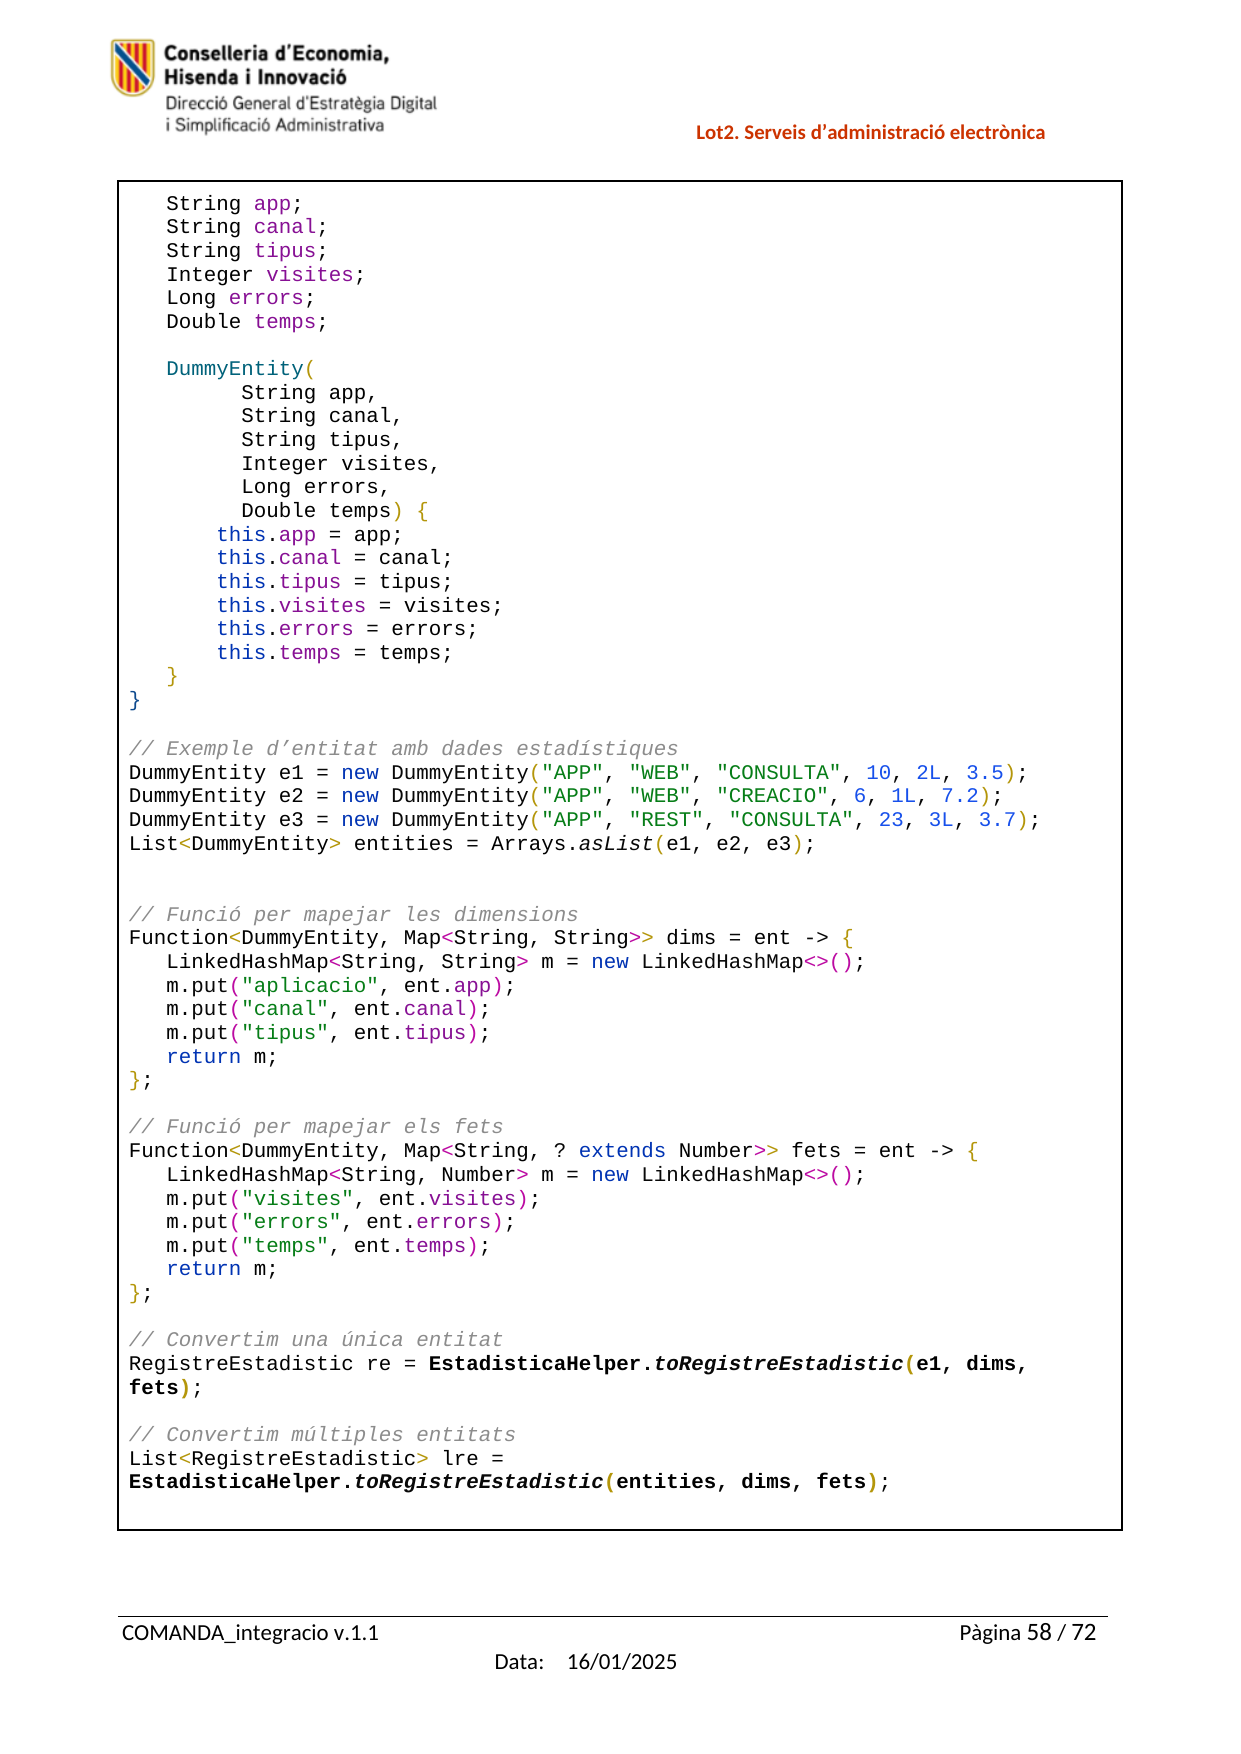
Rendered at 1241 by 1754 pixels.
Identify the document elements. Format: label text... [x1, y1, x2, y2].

picture [100, 26, 467, 156]
table_header String app; String canal; String tipus; Integer visites; Long errors; Double temps; DummyEntity( String app, String canal, String tipus, Integer visites, Long errors, Double temps) { this.app = app; this.canal = canal; this.tipus = tipus; this.visites = visites; this.errors = errors; this.temps = temps; } } // Exemple d’entitat amb dades estadístiques DummyEntity e1 = new DummyEntity("APP", "WEB", "CONSULTA", 10, 2L, 3.5); DummyEntity e2 = new DummyEntity("APP", "WEB", "CREACIO", 6, 1L, 7.2); DummyEntity e3 = new DummyEntity("APP", "REST", "CONSULTA", 23, 3L, 3.7); List<DummyEntity> entities = Arrays.asList(e1, e2, e3); // Funció per mapejar les dimensions Function<DummyEntity, Map<String, String>> dims = ent -> { LinkedHashMap<String, String> m = new LinkedHashMap<>(); m.put("aplicacio", ent.app); m.put("canal", ent.canal); m.put("tipus", ent.tipus); return m; }; // Funció per mapejar els fets Function<DummyEntity, Map<String, ? extends Number>> fets = ent -> { LinkedHashMap<String, Number> m = new LinkedHashMap<>(); m.put("visites", ent.visites); m.put("errors", ent.errors); m.put("temps", ent.temps); return m; }; // Convertim una única entitat RegistreEstadistic re = EstadisticaHelper.toRegistreEstadistic(e1, dims, fets); // Convertim múltiples entitats List<RegistreEstadistic> lre = EstadisticaHelper.toRegistreEstadistic(entities, dims, fets); [119, 182, 1121, 1529]
